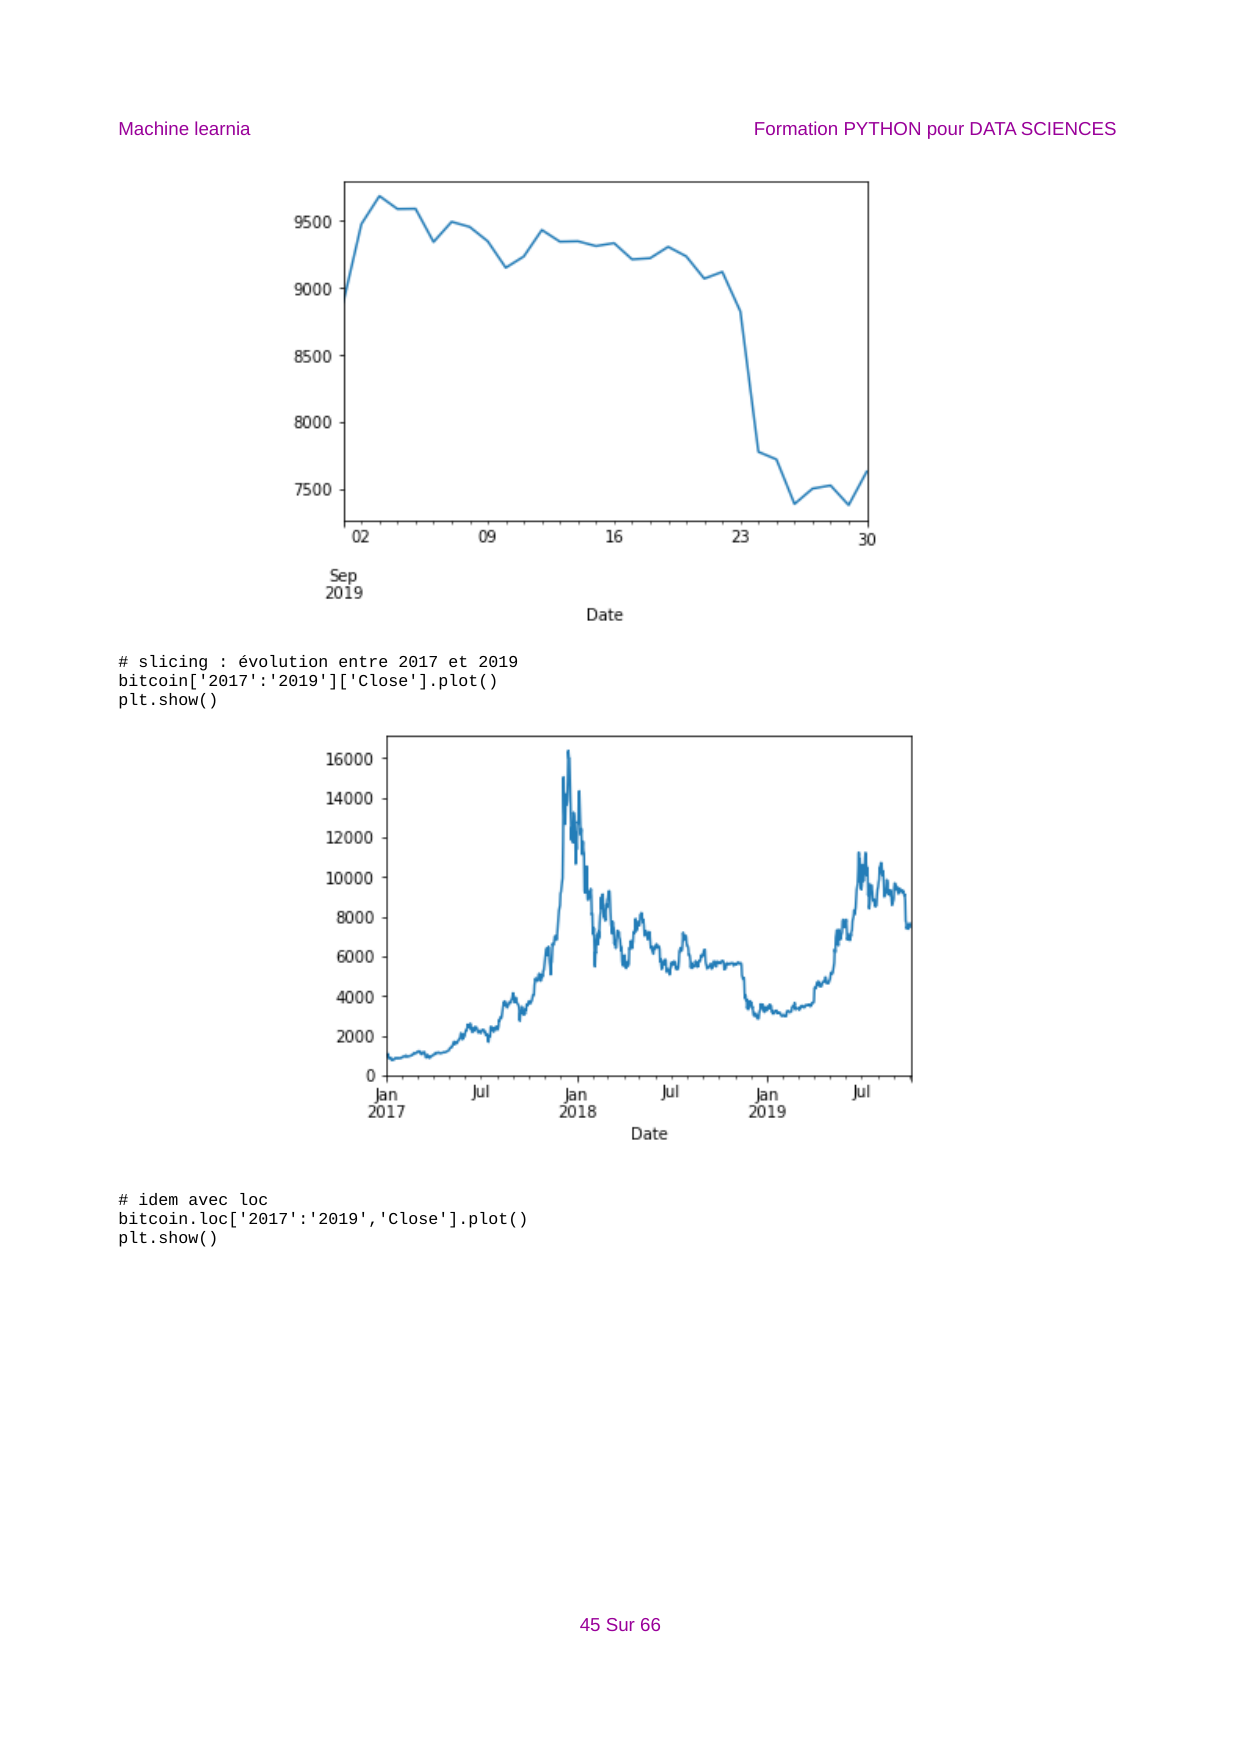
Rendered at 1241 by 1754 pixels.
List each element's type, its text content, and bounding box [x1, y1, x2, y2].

text bitcoin.loc['2017':'2019','Close'].plot() [118, 1211, 1122, 1229]
text plt.show() [118, 691, 1122, 710]
text bitcoin['2017':'2019']['Close'].plot() [118, 672, 1122, 691]
text # idem avec loc [118, 1192, 1122, 1211]
text # slicing : évolution entre 2017 et 2019 [118, 654, 1122, 672]
picture [291, 729, 949, 1154]
text plt.show() [118, 1229, 1122, 1248]
picture [255, 169, 985, 635]
